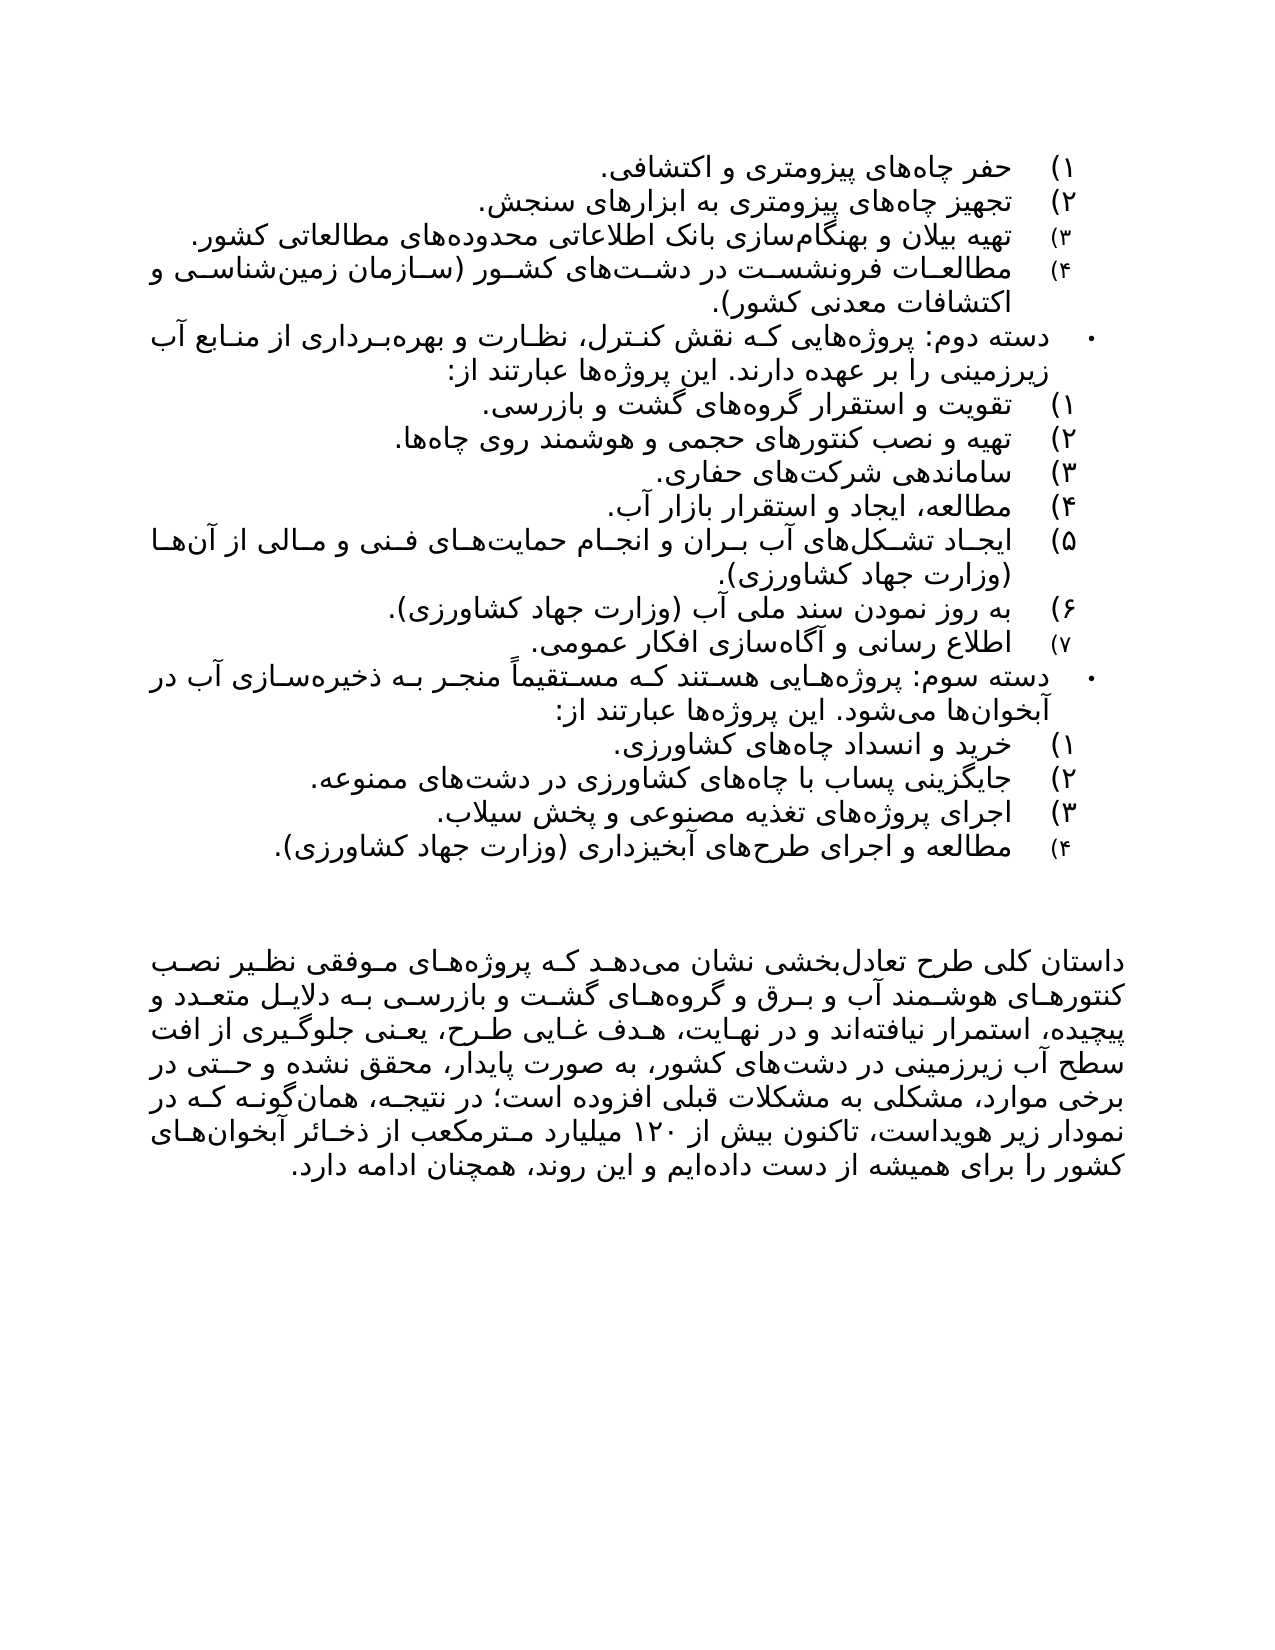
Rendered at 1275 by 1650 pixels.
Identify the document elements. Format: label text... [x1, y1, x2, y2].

list تهیه و نصب کنتورهای حجمی و هوشمند روی چاه‌ها. [150, 422, 1050, 456]
list ساماندهی شرکت‌های حفاری. [150, 456, 1050, 489]
list مطالعات فرونشست در دشت‌های کشور (سازمان زمین‌شناسی و اکتشافات معدنی کشور). [150, 252, 1050, 320]
list خرید و انسداد چاه‌های کشاورزی. [150, 727, 1050, 761]
list اجرای پروژه‌های تغذیه مصنوعی و پخش سیلاب. [150, 795, 1050, 829]
list دسته سوم: پروژه‌هایی هستند که مستقیماً منجر به ذخیره‌سازی آب در آبخوان‌ها می‌شود. این پروژه‌ها عبارتند از: [150, 659, 1087, 727]
list تجهیز چاه‌های پیزومتری به ابزارهای سنجش. [150, 184, 1050, 218]
list حفر چاه‌های پیزومتری و اکتشافی. [150, 150, 1050, 184]
list جایگزینی پساب با چاه‌های کشاورزی در دشت‌های ممنوعه. [150, 761, 1050, 795]
list ایجاد تشکل‌های آب بران و انجام حمایت‌های فنی و مالی از آن‌ها (وزارت جهاد کشاورزی). [150, 523, 1050, 591]
list تهیه بیلان و بهنگام‌سازی بانک اطلاعاتی محدوده‌های مطالعاتی کشور. [150, 218, 1050, 252]
text داستان کلی طرح تعادل‌بخشی نشان می‌دهد که پروژه‌های موفقی نظیر نصب کنتورهای هوشمند آب و برق و گروه‌های گشت و بازرسی به دلایل متعدد و پیچیده، استمرار نیافته‌اند و در نهایت، هدف غایی طرح، یعنی جلوگیری از افت سطح آب زیرزمینی در دشت‌های کشور، به صورت پایدار، محقق نشده و حتی در برخی موارد، مشکلی به مشکلات قبلی افزوده است؛ در نتیجه، همان‌گونه که در نمودار زیر هویداست، تاکنون بیش از ۱۲۰ میلیارد مترمکعب از ذخائر آبخوان‌های کشور را برای همیشه از دست داده‌ایم و این روند، همچنان ادامه دارد. [150, 944, 1125, 1182]
list تقویت و استقرار گروه‌های گشت و بازرسی. [150, 388, 1050, 422]
list اطلاع رسانی و آگاه‌سازی افکار عمومی. [150, 625, 1050, 659]
list مطالعه و اجرای طرح‌های آبخیزداری (وزارت جهاد کشاورزی). [150, 829, 1050, 863]
list به روز نمودن سند ملی آب (وزارت جهاد کشاورزی). [150, 591, 1050, 625]
list مطالعه، ایجاد و استقرار بازار آب. [150, 489, 1050, 523]
list دسته دوم: پروژه‌هایی که نقش کنترل، نظارت و بهره‌برداری از منابع آب زیرزمینی را بر عهده دارند. این پروژه‌ها عبارتند از: [150, 320, 1087, 388]
